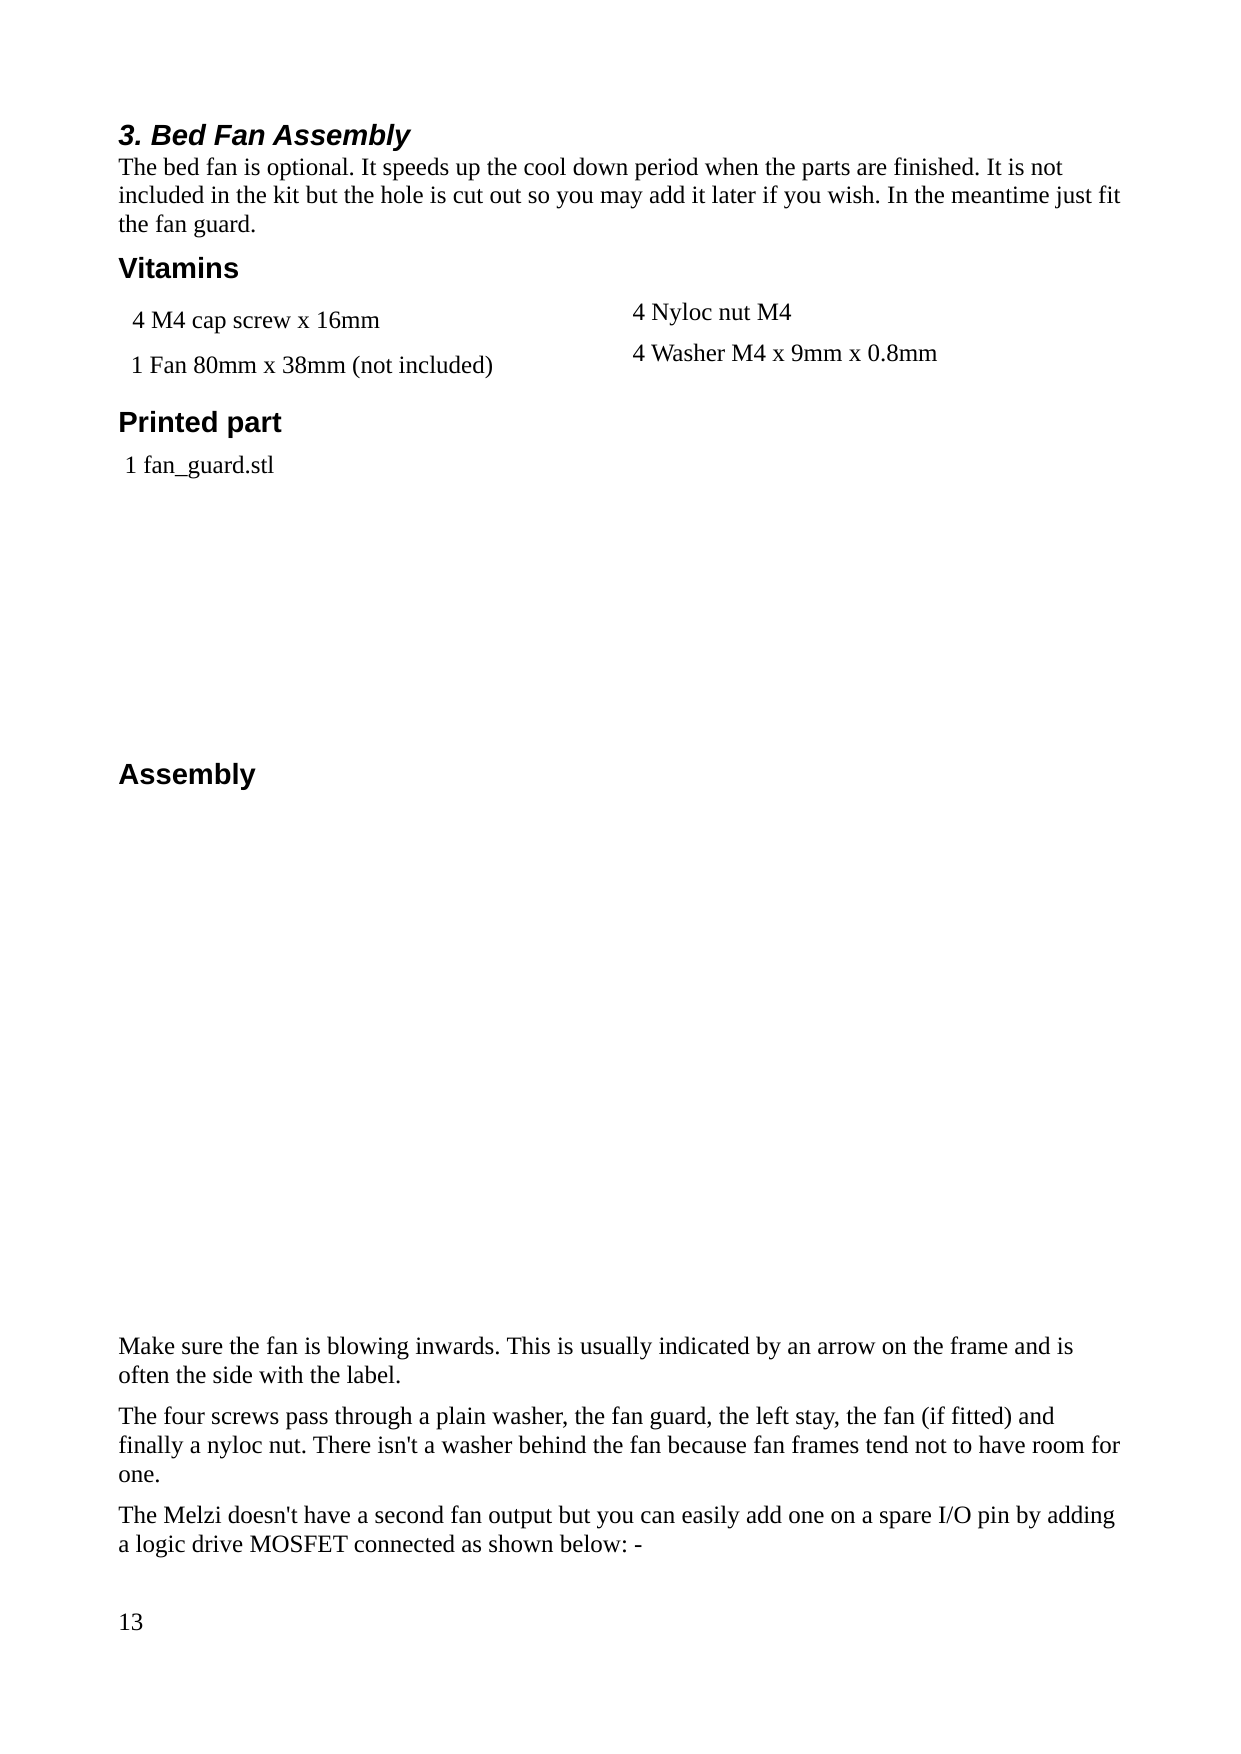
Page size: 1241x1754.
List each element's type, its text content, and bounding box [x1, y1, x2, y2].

table_header 4 M4 cap screw x 16mm 1 Fan 80mm x 38mm (not included) [118, 297, 620, 391]
table_header 4 Nyloc nut M4 4 Washer M4 x 9mm x 0.8mm [620, 297, 1122, 391]
subtitle Bed Fan Assembly [118, 118, 1122, 152]
text 1 fan_guard.stl [118, 450, 1122, 479]
subtitle Assembly [118, 757, 1122, 791]
subtitle Printed part [118, 405, 1122, 438]
text Make sure the fan is blowing inwards. This is usually indicated by an arrow on the frame and is often the side with the label. [118, 1331, 1122, 1389]
subtitle Vitamins [118, 251, 1122, 285]
text The four screws pass through a plain washer, the fan guard, the left stay, the fan (if fitted) and finally a nyloc nut. There isn't a washer behind the fan because fan frames tend not to have room for one. [118, 1401, 1122, 1487]
list The bed fan is optional. It speeds up the cool down period when the parts are finished. It is not included in the kit but the hole is cut out so you may add it later if you wish. In the meantime just fit the fan guard. [118, 152, 1122, 238]
text The Melzi doesn't have a second fan output but you can easily add one on a spare I/O pin by adding a logic drive MOSFET connected as shown below: - [118, 1500, 1122, 1557]
